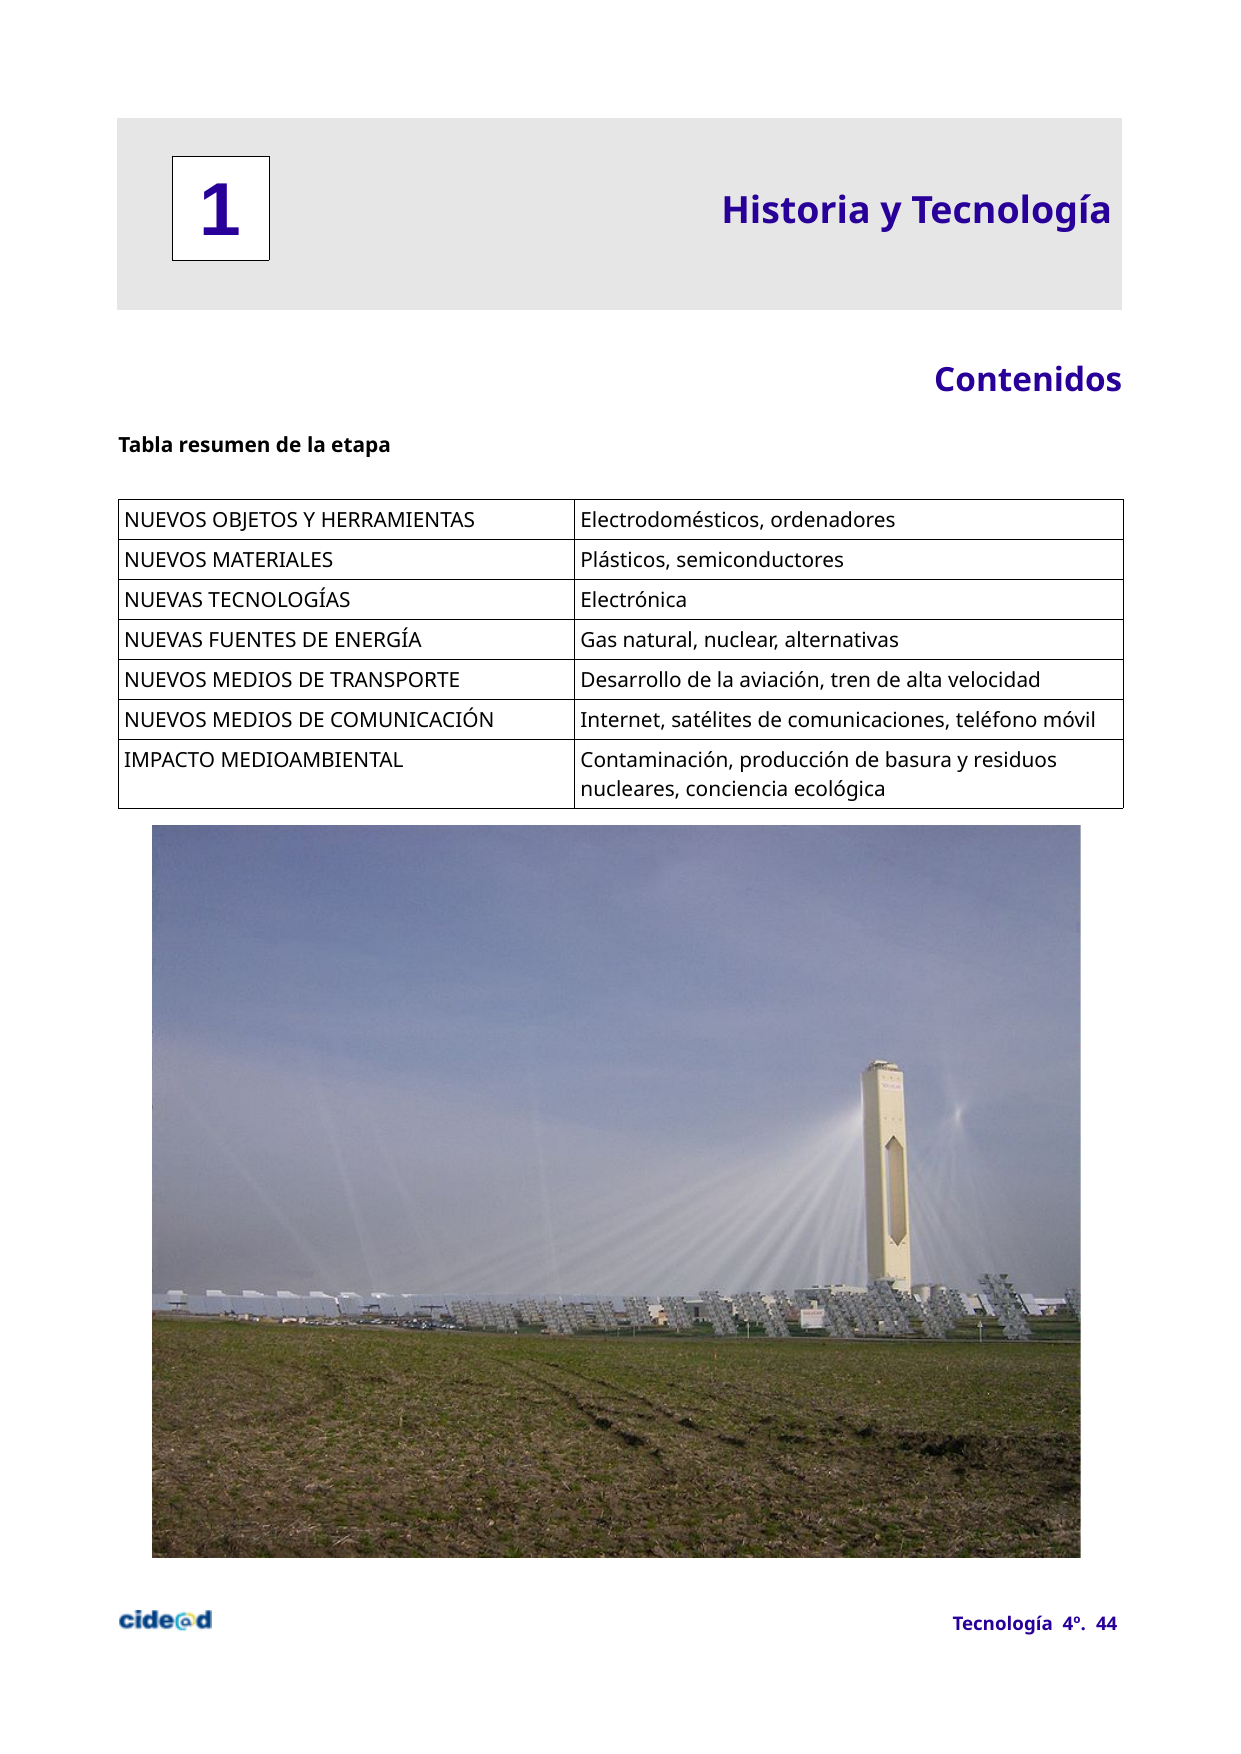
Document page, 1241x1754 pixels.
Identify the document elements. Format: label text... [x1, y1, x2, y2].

picture [152, 825, 1081, 1558]
picture [118, 1610, 212, 1632]
table_cell NUEVOS MEDIOS DE TRANSPORTE [119, 660, 574, 699]
text Tabla resumen de la etapa [118, 430, 1122, 458]
table_cell IMPACTO MEDIOAMBIENTAL [119, 740, 574, 808]
table_cell NUEVAS FUENTES DE ENERGÍA [119, 620, 574, 659]
table_header Electrodomésticos, ordenadores [575, 500, 1123, 539]
table_cell Electrónica [575, 580, 1123, 619]
table_header NUEVOS OBJETOS Y HERRAMIENTAS [119, 500, 574, 539]
table_cell Internet, satélites de comunicaciones, teléfono móvil [575, 700, 1123, 739]
text Contenidos [118, 356, 1122, 401]
table_header Historia y Tecnología [117, 118, 1122, 310]
table_cell Contaminación, producción de basura y residuos nucleares, conciencia ecológica [575, 740, 1123, 808]
table_cell NUEVOS MATERIALES [119, 540, 574, 579]
table_cell Plásticos, semiconductores [575, 540, 1123, 579]
table_cell NUEVOS MEDIOS DE COMUNICACIÓN [119, 700, 574, 739]
table_cell Desarrollo de la aviación, tren de alta velocidad [575, 660, 1123, 699]
table_cell Gas natural, nuclear, alternativas [575, 620, 1123, 659]
table_cell NUEVAS TECNOLOGÍAS [119, 580, 574, 619]
